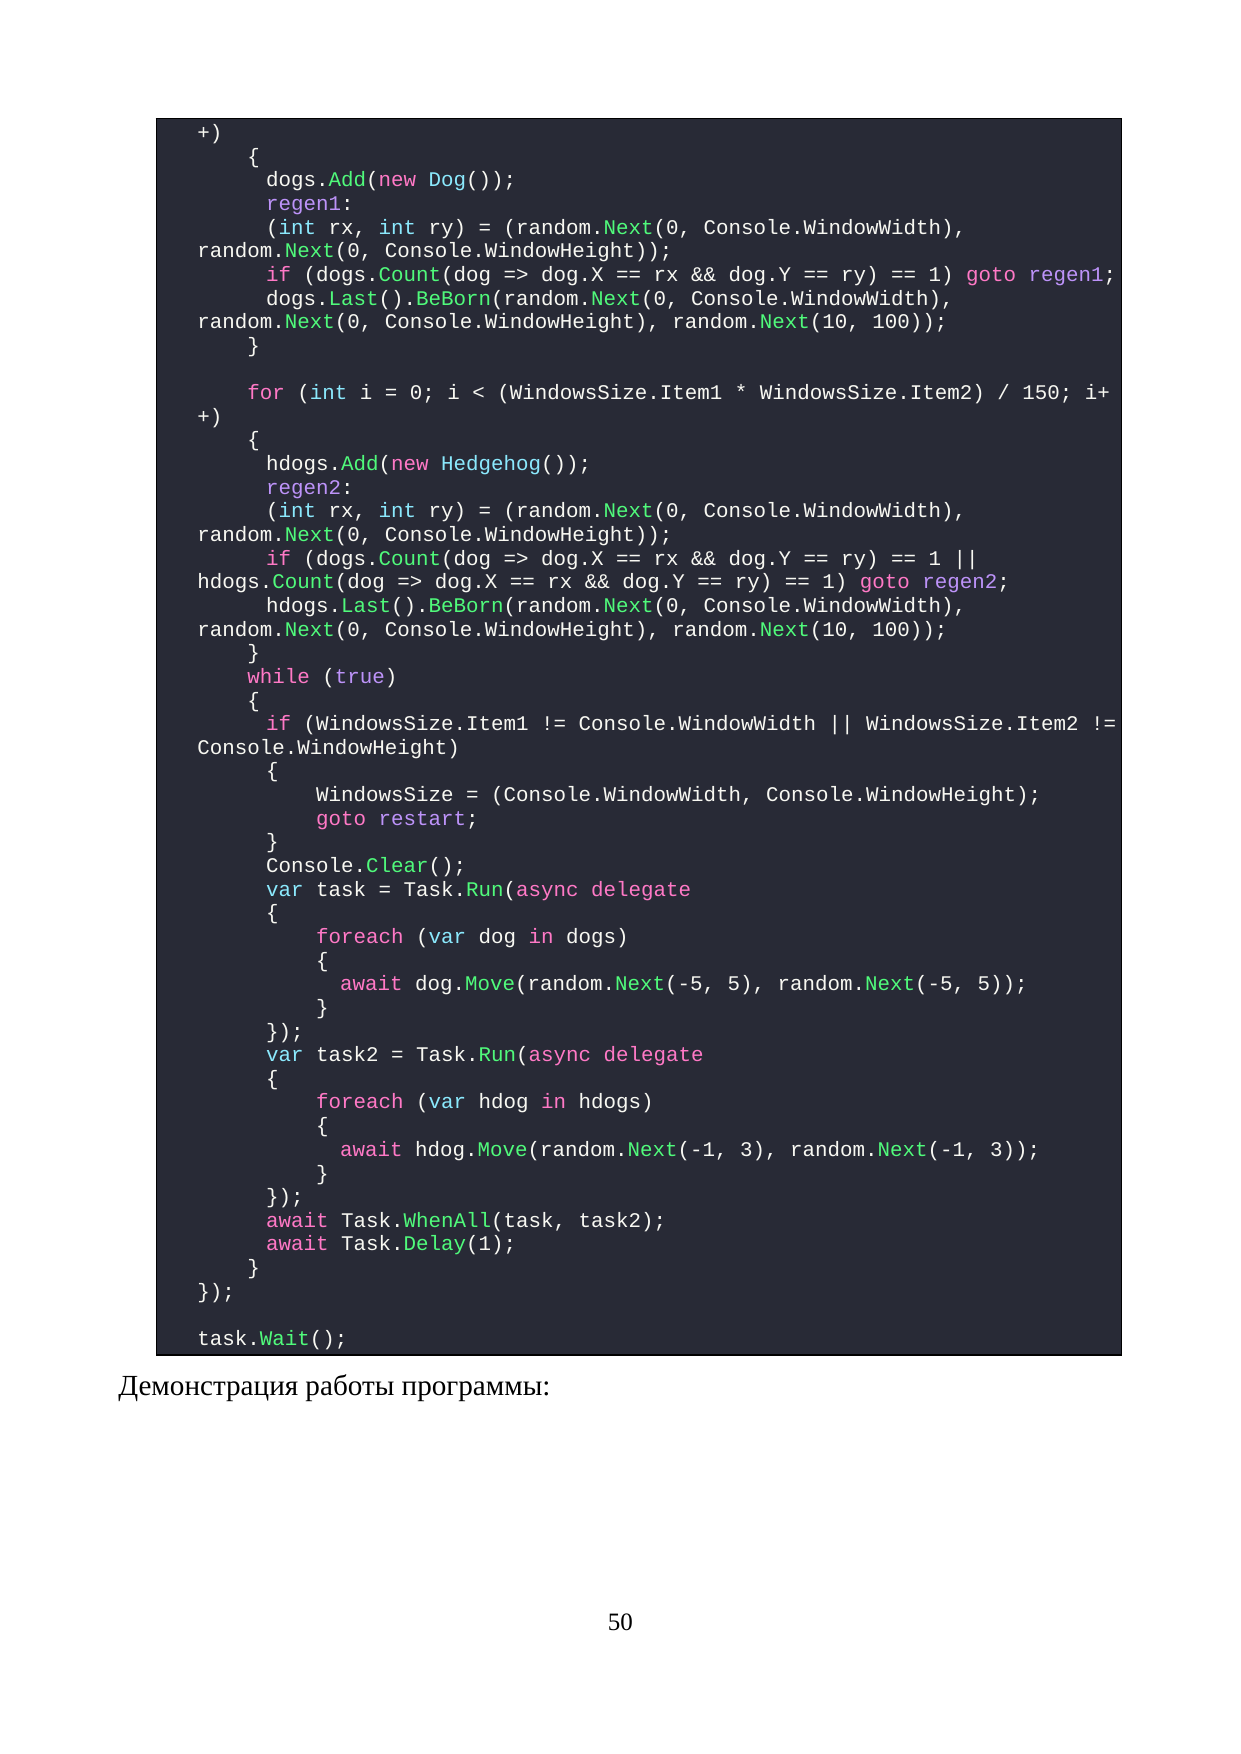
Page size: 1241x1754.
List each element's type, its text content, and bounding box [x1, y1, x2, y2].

list }); [157, 1277, 1121, 1300]
list Console.Clear(); [157, 851, 1121, 875]
list }); [157, 1017, 1121, 1040]
list foreach (var dog in dogs) [157, 922, 1121, 946]
list WindowsSize = (Console.WindowWidth, Console.WindowHeight); [157, 780, 1121, 804]
list } [157, 827, 1121, 851]
list task.Wait(); [157, 1324, 1121, 1354]
list var task = Task.Run(async delegate [157, 875, 1121, 898]
list { [157, 946, 1121, 969]
list hdogs.Last().BeBorn(random.Next(0, Console.WindowWidth), random.Next(0, Console.WindowHeight), random.Next(10, 100)); [157, 591, 1121, 638]
list } [157, 1158, 1121, 1182]
list regen1: [157, 189, 1121, 213]
list { [157, 1111, 1121, 1135]
list var task2 = Task.Run(async delegate [157, 1040, 1121, 1064]
list { [157, 898, 1121, 922]
list await Task.Delay(1); [157, 1229, 1121, 1253]
list dogs.Add(new Dog()); [157, 165, 1121, 189]
list { [157, 757, 1121, 780]
list }); [157, 1182, 1121, 1206]
list +) [157, 119, 1121, 142]
list if (dogs.Count(dog => dog.X == rx && dog.Y == ry) == 1 || hdogs.Count(dog => dog.X == rx && dog.Y == ry) == 1) goto regen2; [157, 544, 1121, 591]
list regen2: [157, 473, 1121, 496]
list for (int i = 0; i < (WindowsSize.Item1 * WindowsSize.Item2) / 150; i++) [157, 378, 1121, 426]
list } [157, 993, 1121, 1017]
list if (dogs.Count(dog => dog.X == rx && dog.Y == ry) == 1) goto regen1; [157, 260, 1121, 284]
list } [157, 331, 1121, 354]
list } [157, 638, 1121, 662]
list } [157, 1253, 1121, 1277]
list await Task.WhenAll(task, task2); [157, 1206, 1121, 1229]
list if (WindowsSize.Item1 != Console.WindowWidth || WindowsSize.Item2 != Console.WindowHeight) [157, 709, 1121, 757]
list while (true) [157, 662, 1121, 686]
list await hdog.Move(random.Next(-1, 3), random.Next(-1, 3)); [157, 1135, 1121, 1158]
text Демонcтрация работы программы: [118, 1368, 1122, 1402]
list { [157, 142, 1121, 165]
list { [157, 1064, 1121, 1088]
list hdogs.Add(new Hedgehog()); [157, 449, 1121, 473]
list { [157, 426, 1121, 449]
list goto restart; [157, 804, 1121, 827]
list await dog.Move(random.Next(-5, 5), random.Next(-5, 5)); [157, 969, 1121, 993]
list foreach (var hdog in hdogs) [157, 1088, 1121, 1111]
list dogs.Last().BeBorn(random.Next(0, Console.WindowWidth), random.Next(0, Console.WindowHeight), random.Next(10, 100)); [157, 284, 1121, 331]
list { [157, 686, 1121, 709]
list (int rx, int ry) = (random.Next(0, Console.WindowWidth), random.Next(0, Console.WindowHeight)); [157, 496, 1121, 544]
list (int rx, int ry) = (random.Next(0, Console.WindowWidth), random.Next(0, Console.WindowHeight)); [157, 213, 1121, 260]
